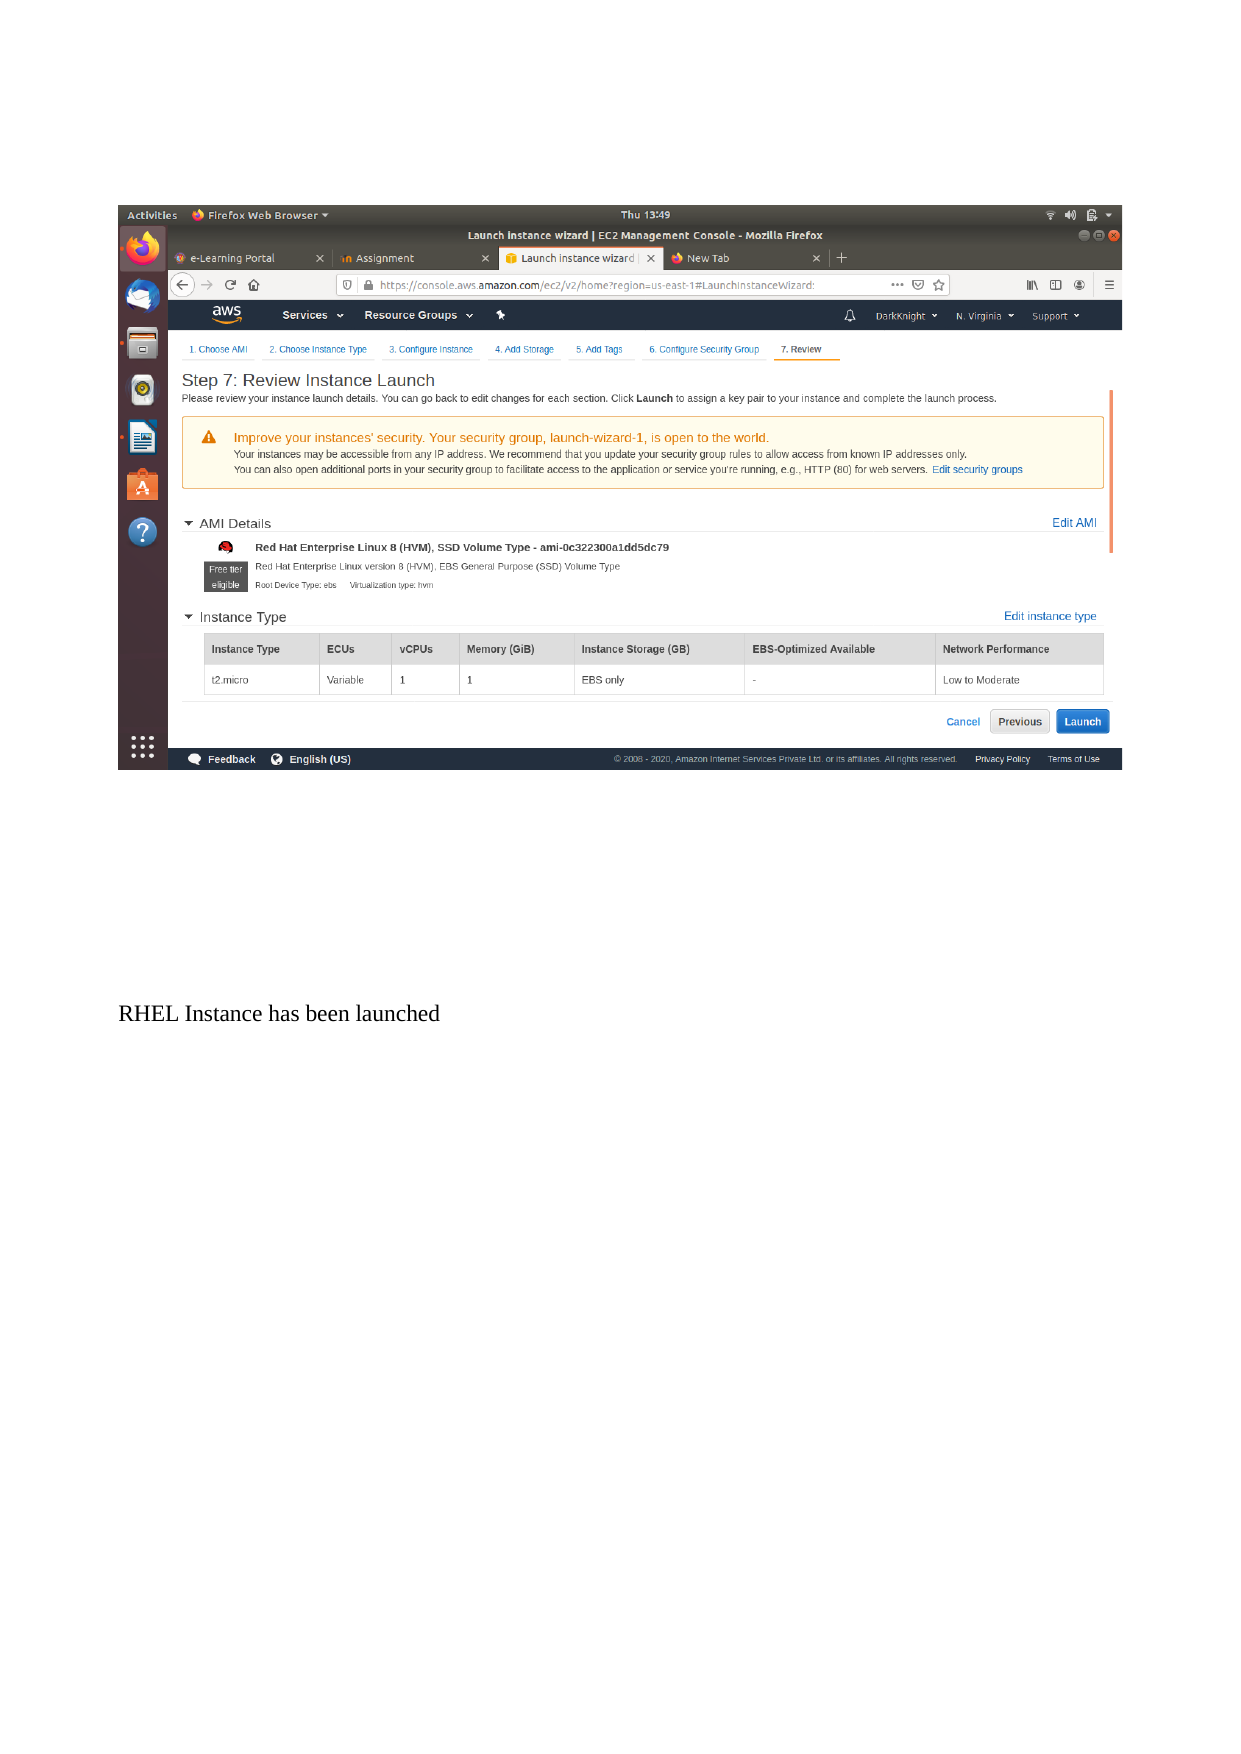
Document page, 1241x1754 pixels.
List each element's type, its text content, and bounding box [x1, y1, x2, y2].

picture [118, 205, 1123, 770]
text RHEL Instance has been launched [118, 999, 1122, 1026]
